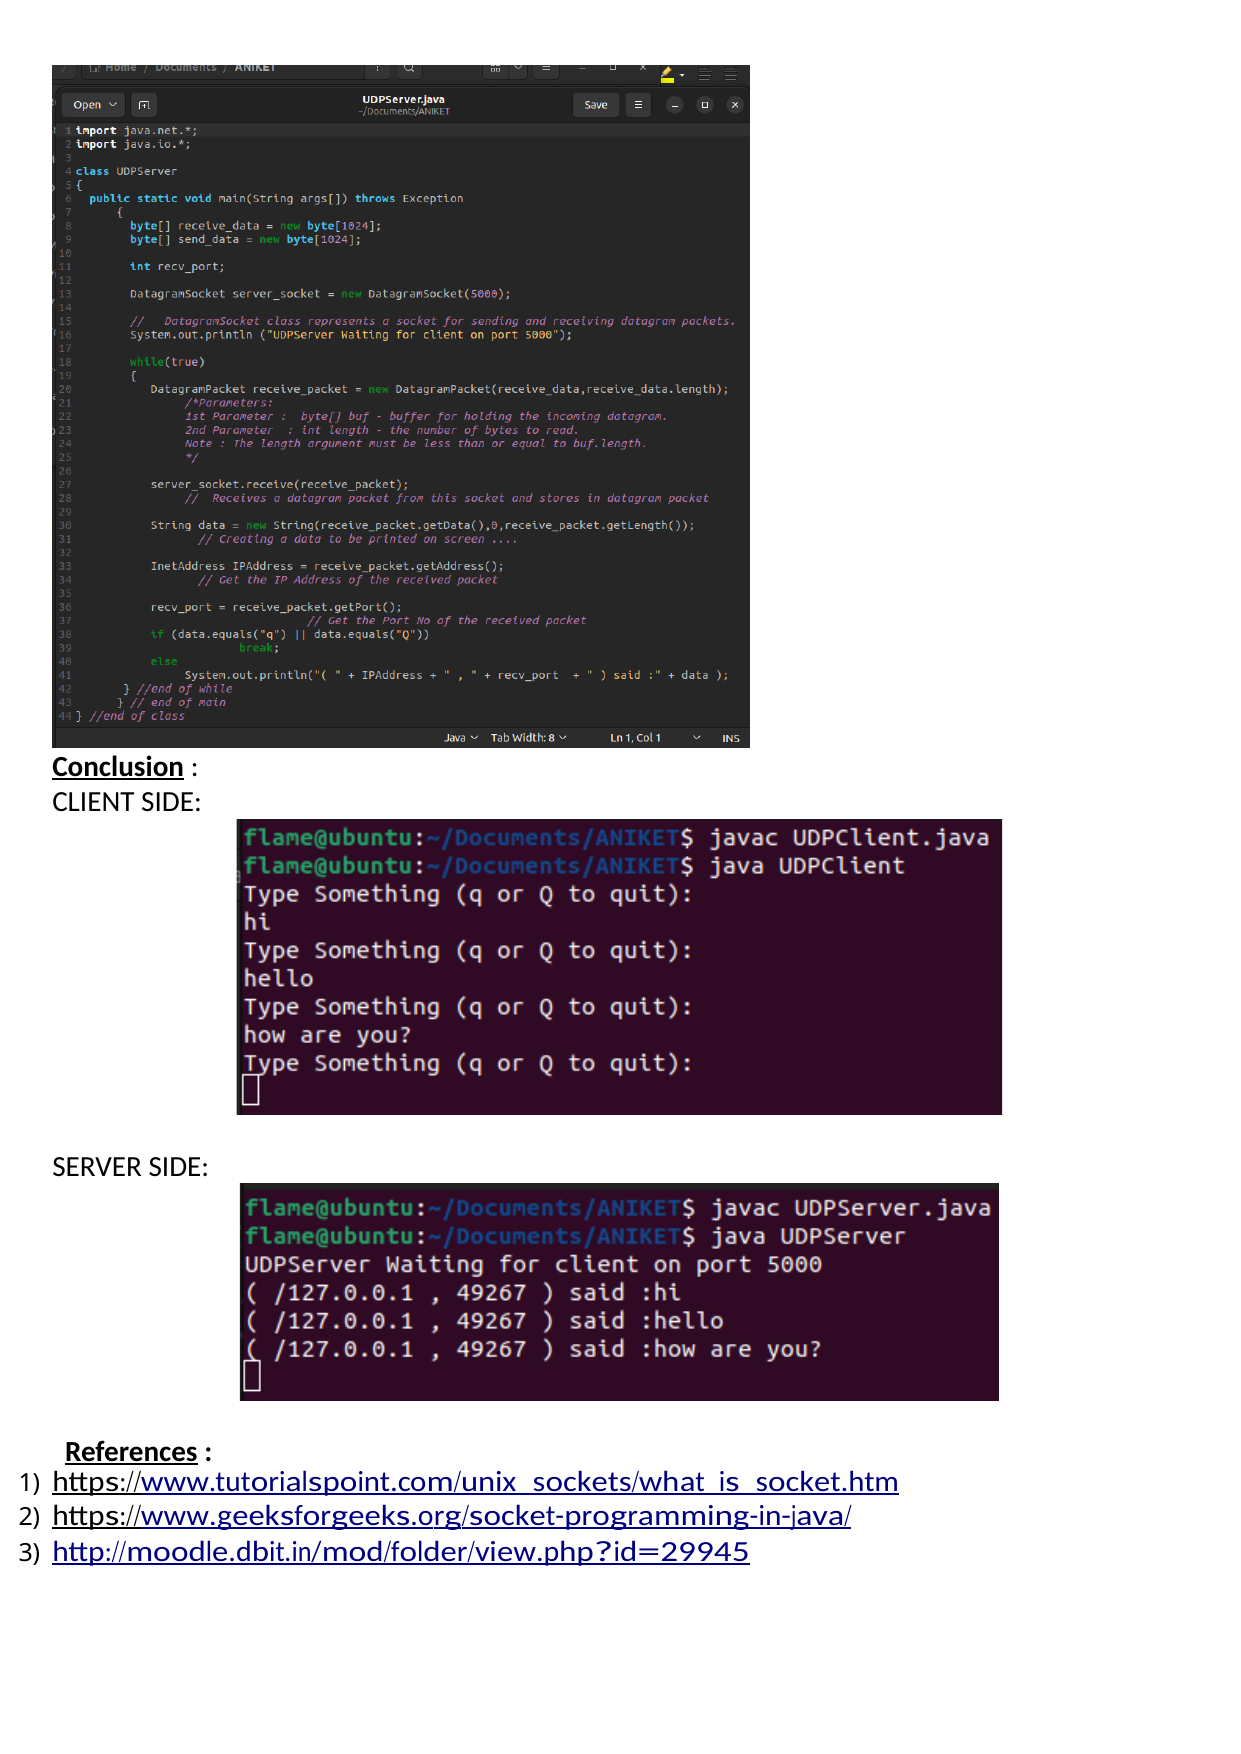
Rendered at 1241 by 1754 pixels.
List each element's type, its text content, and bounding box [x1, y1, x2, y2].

subtitle References : [65, 1434, 1187, 1468]
list https://www.tutorialspoint.com/unix_sockets/what_is_socket.htm [18, 1468, 1187, 1497]
subtitle CLIENT SIDE: [52, 783, 1187, 819]
text Conclusion : [52, 748, 1187, 783]
list https://www.geeksforgeeks.org/socket-programming-in-java/ [18, 1497, 1187, 1532]
subtitle SERVER SIDE: [52, 1148, 1187, 1184]
list http://moodle.dbit.in/mod/folder/view.php?id=29945 [18, 1533, 1187, 1568]
